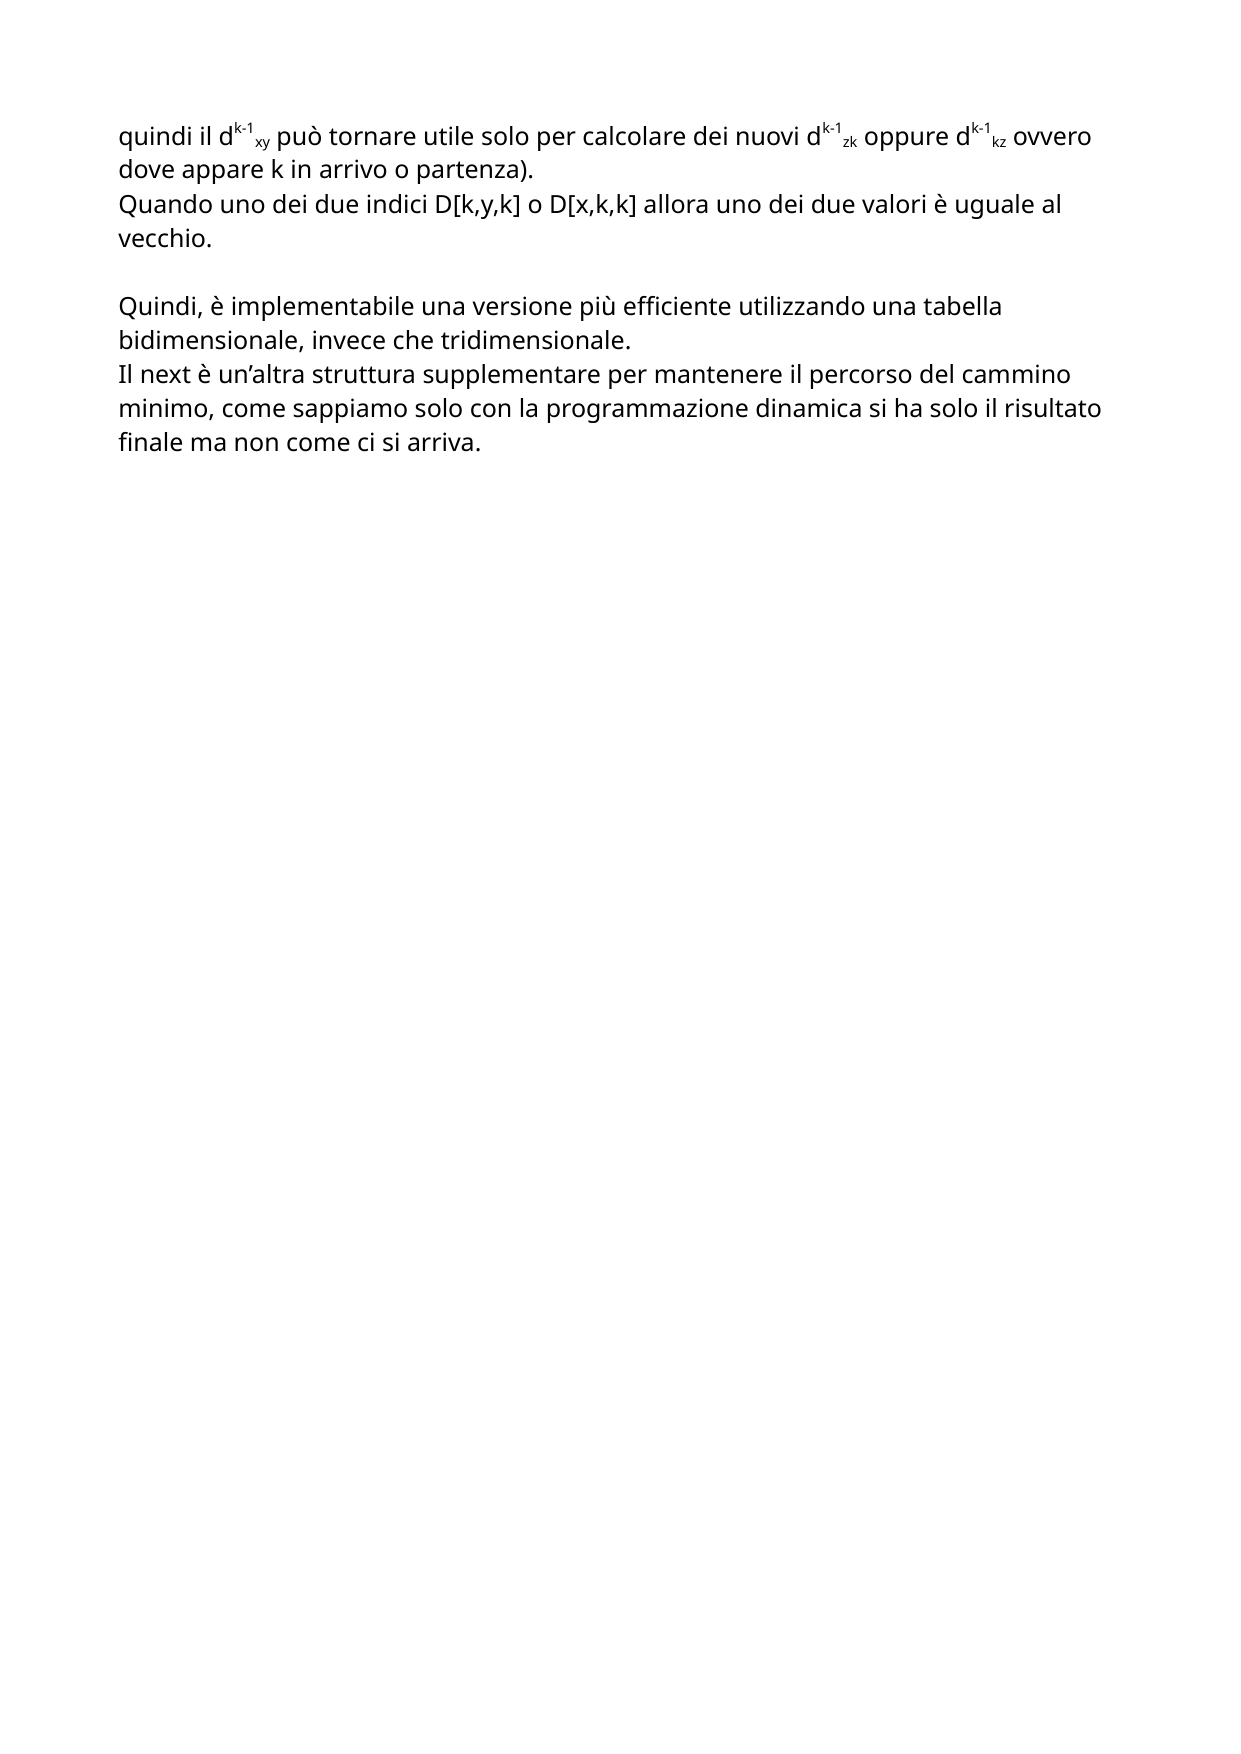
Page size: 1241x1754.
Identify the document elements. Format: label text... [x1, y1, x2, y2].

text Quindi, è implementabile una versione più efficiente utilizzando una tabella bidimensionale, invece che tridimensionale. [118, 288, 1122, 357]
text Quando uno dei due indici D[k,y,k] o D[x,k,k] allora uno dei due valori è uguale al vecchio. [118, 186, 1122, 254]
text Il next è un’altra struttura supplementare per mantenere il percorso del cammino minimo, come sappiamo solo con la programmazione dinamica si ha solo il risultato finale ma non come ci si arriva. [118, 357, 1122, 459]
text quindi il dk-1xy può tornare utile solo per calcolare dei nuovi dk-1zk oppure dk-1kz ovvero dove appare k in arrivo o partenza). [118, 118, 1122, 186]
